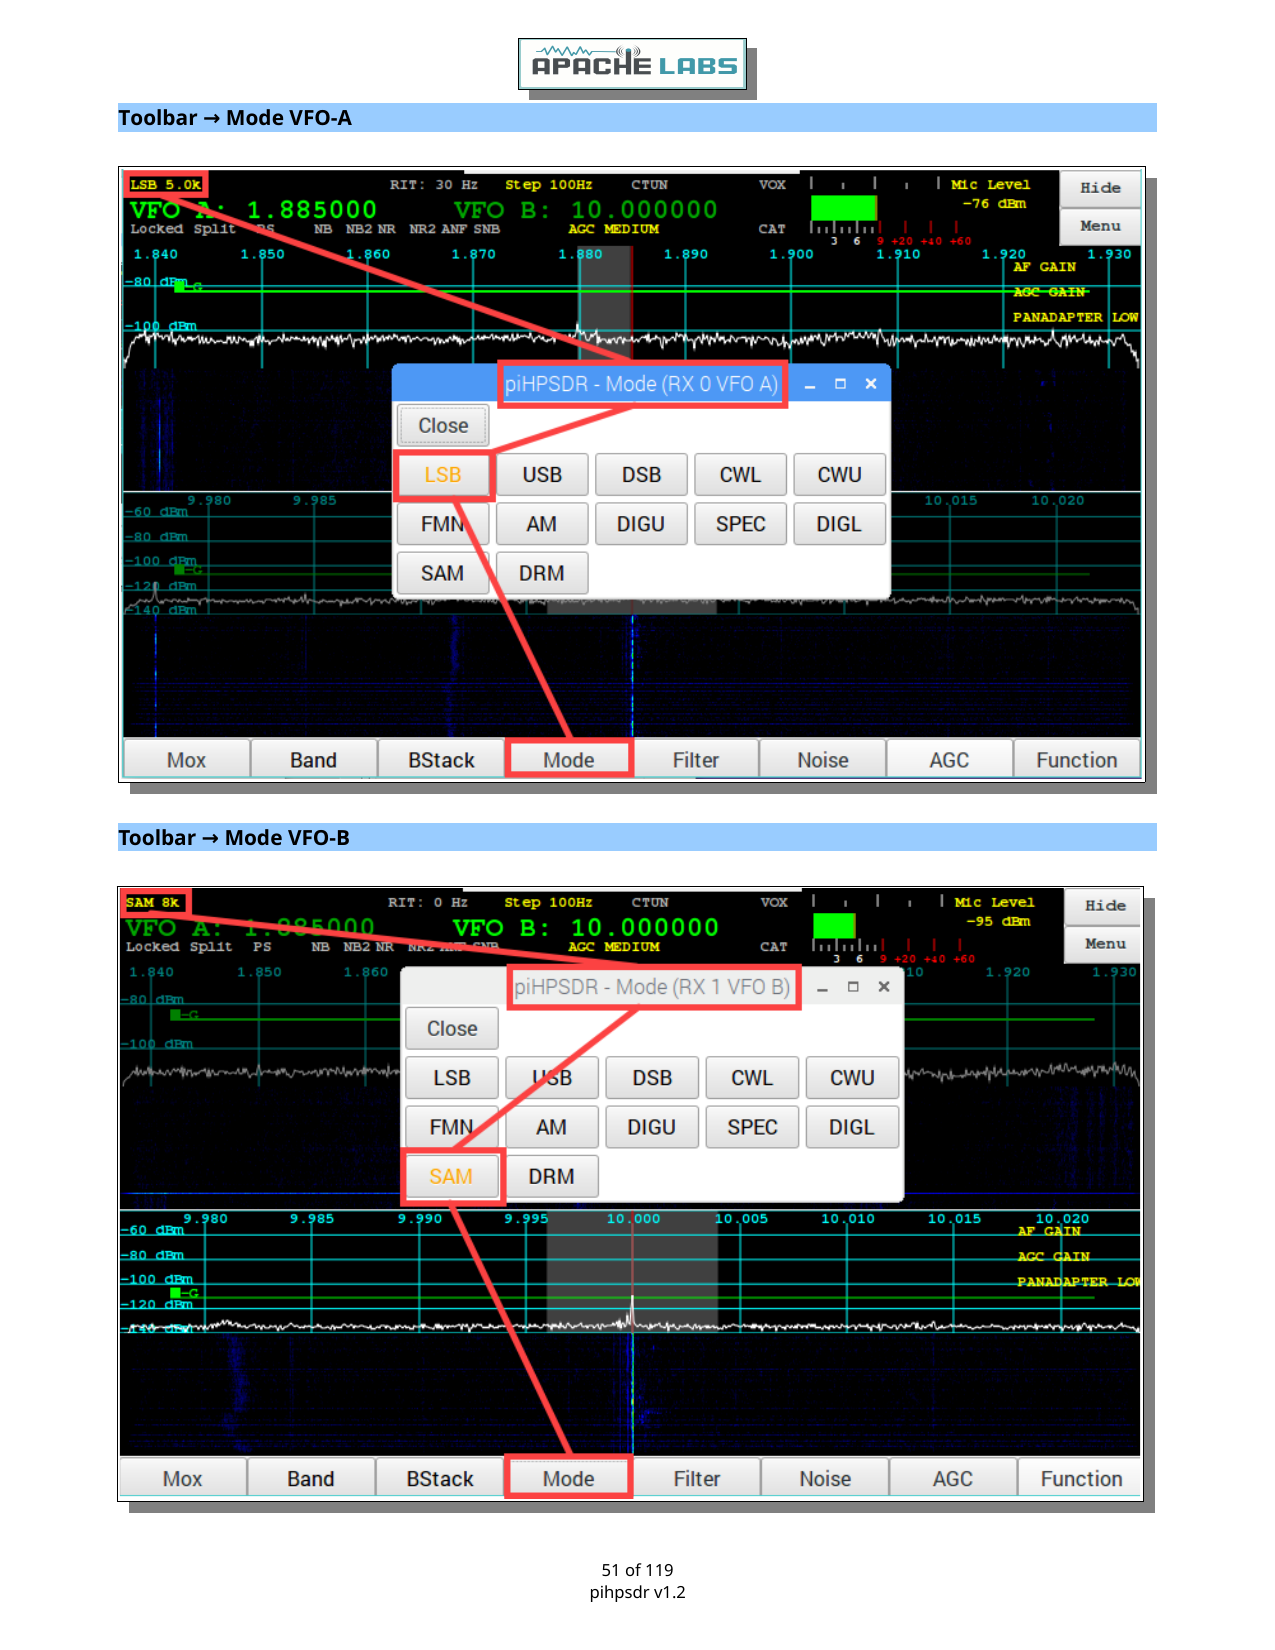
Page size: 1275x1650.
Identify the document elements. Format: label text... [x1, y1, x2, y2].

subtitle Toolbar → Mode VFO-A [118, 103, 1157, 132]
picture [121, 169, 1142, 779]
subtitle Toolbar → Mode VFO-B [118, 823, 1157, 851]
picture [119, 888, 1141, 1499]
picture [521, 40, 744, 87]
